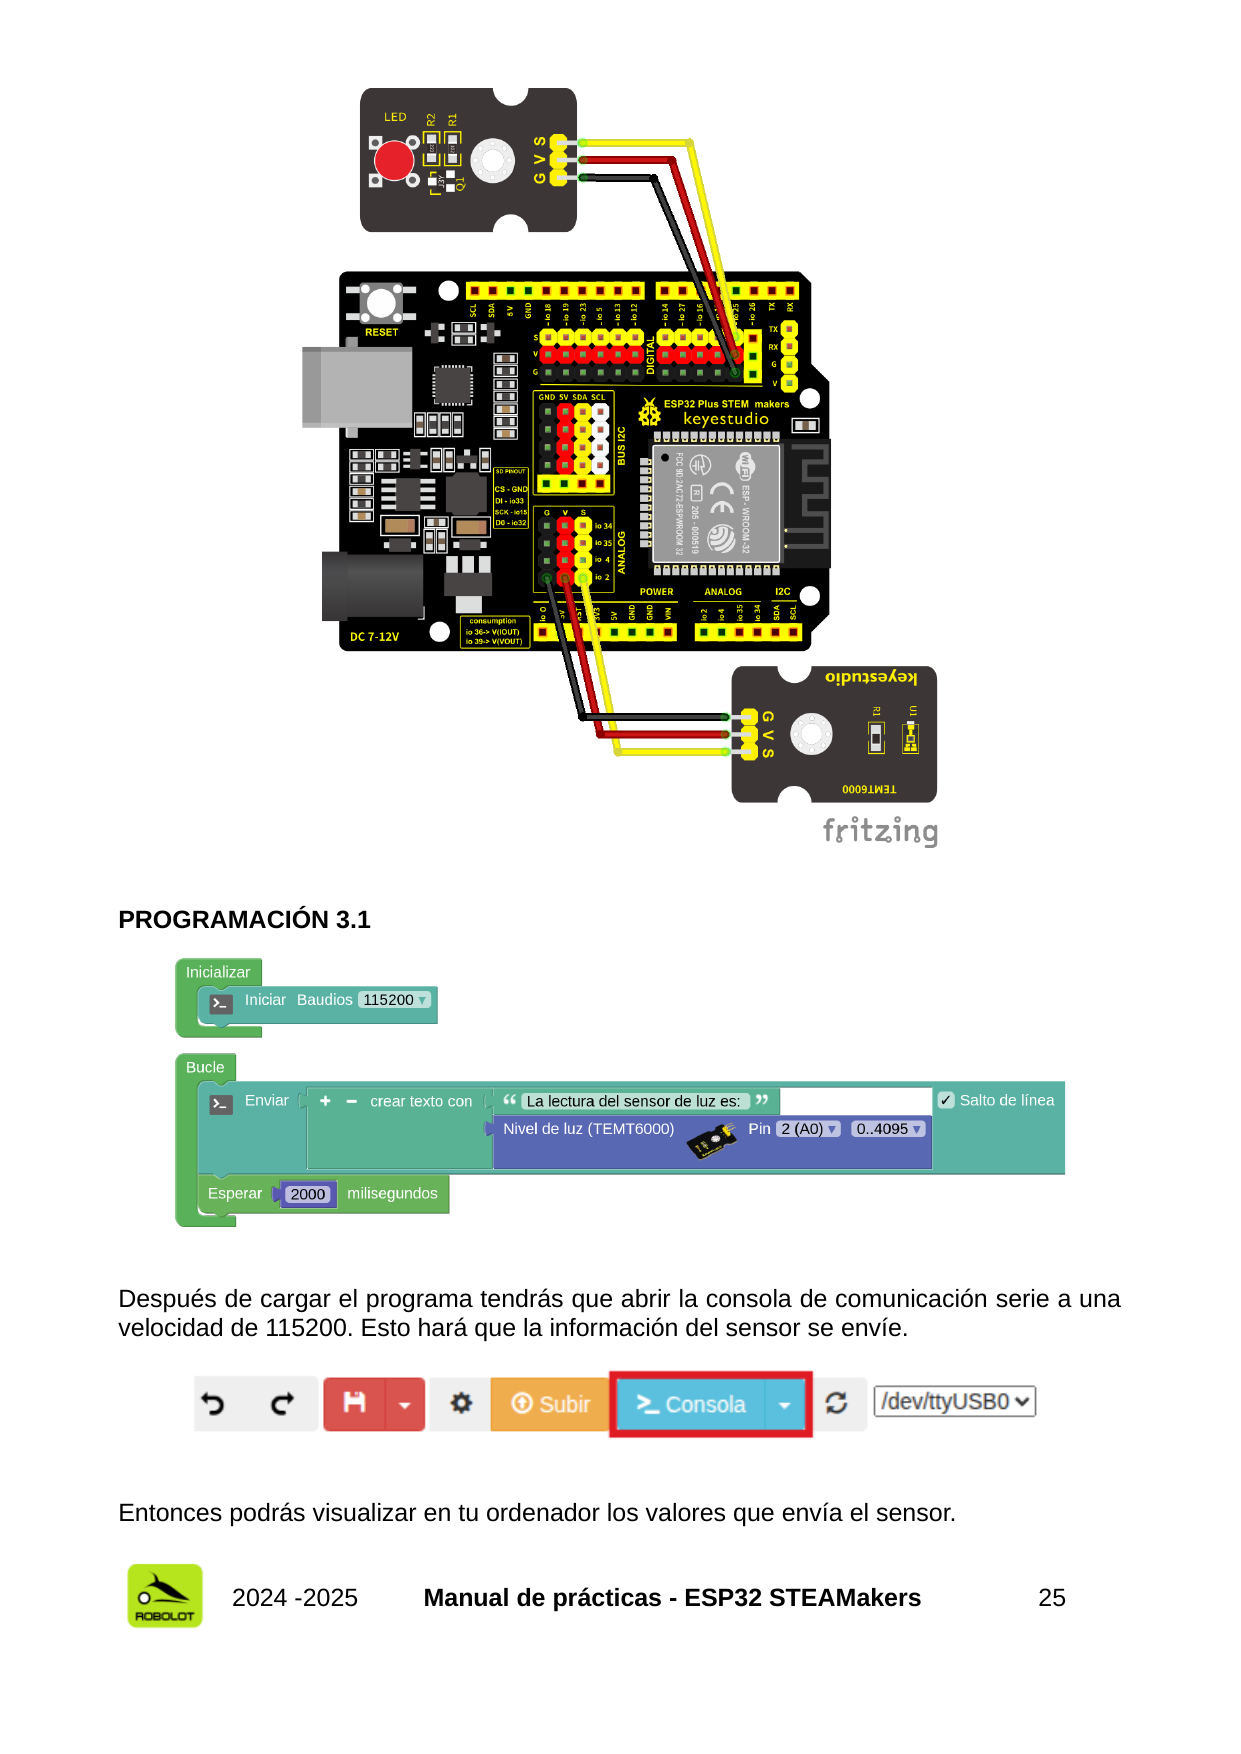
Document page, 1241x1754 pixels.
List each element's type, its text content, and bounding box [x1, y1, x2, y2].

picture [126, 1563, 205, 1631]
picture [302, 88, 938, 848]
text Después de cargar el programa tendrás que abrir la consola de comunicación serie a una velocidad de 115200. Esto hará que la información del sensor se envíe. [118, 1284, 1122, 1342]
picture [175, 958, 1066, 1227]
text Entonces podrás visualizar en tu ordenador los valores que envía el sensor. [118, 1498, 1122, 1527]
text PROGRAMACIÓN 3.1 [118, 905, 1122, 933]
picture [194, 1370, 1046, 1441]
